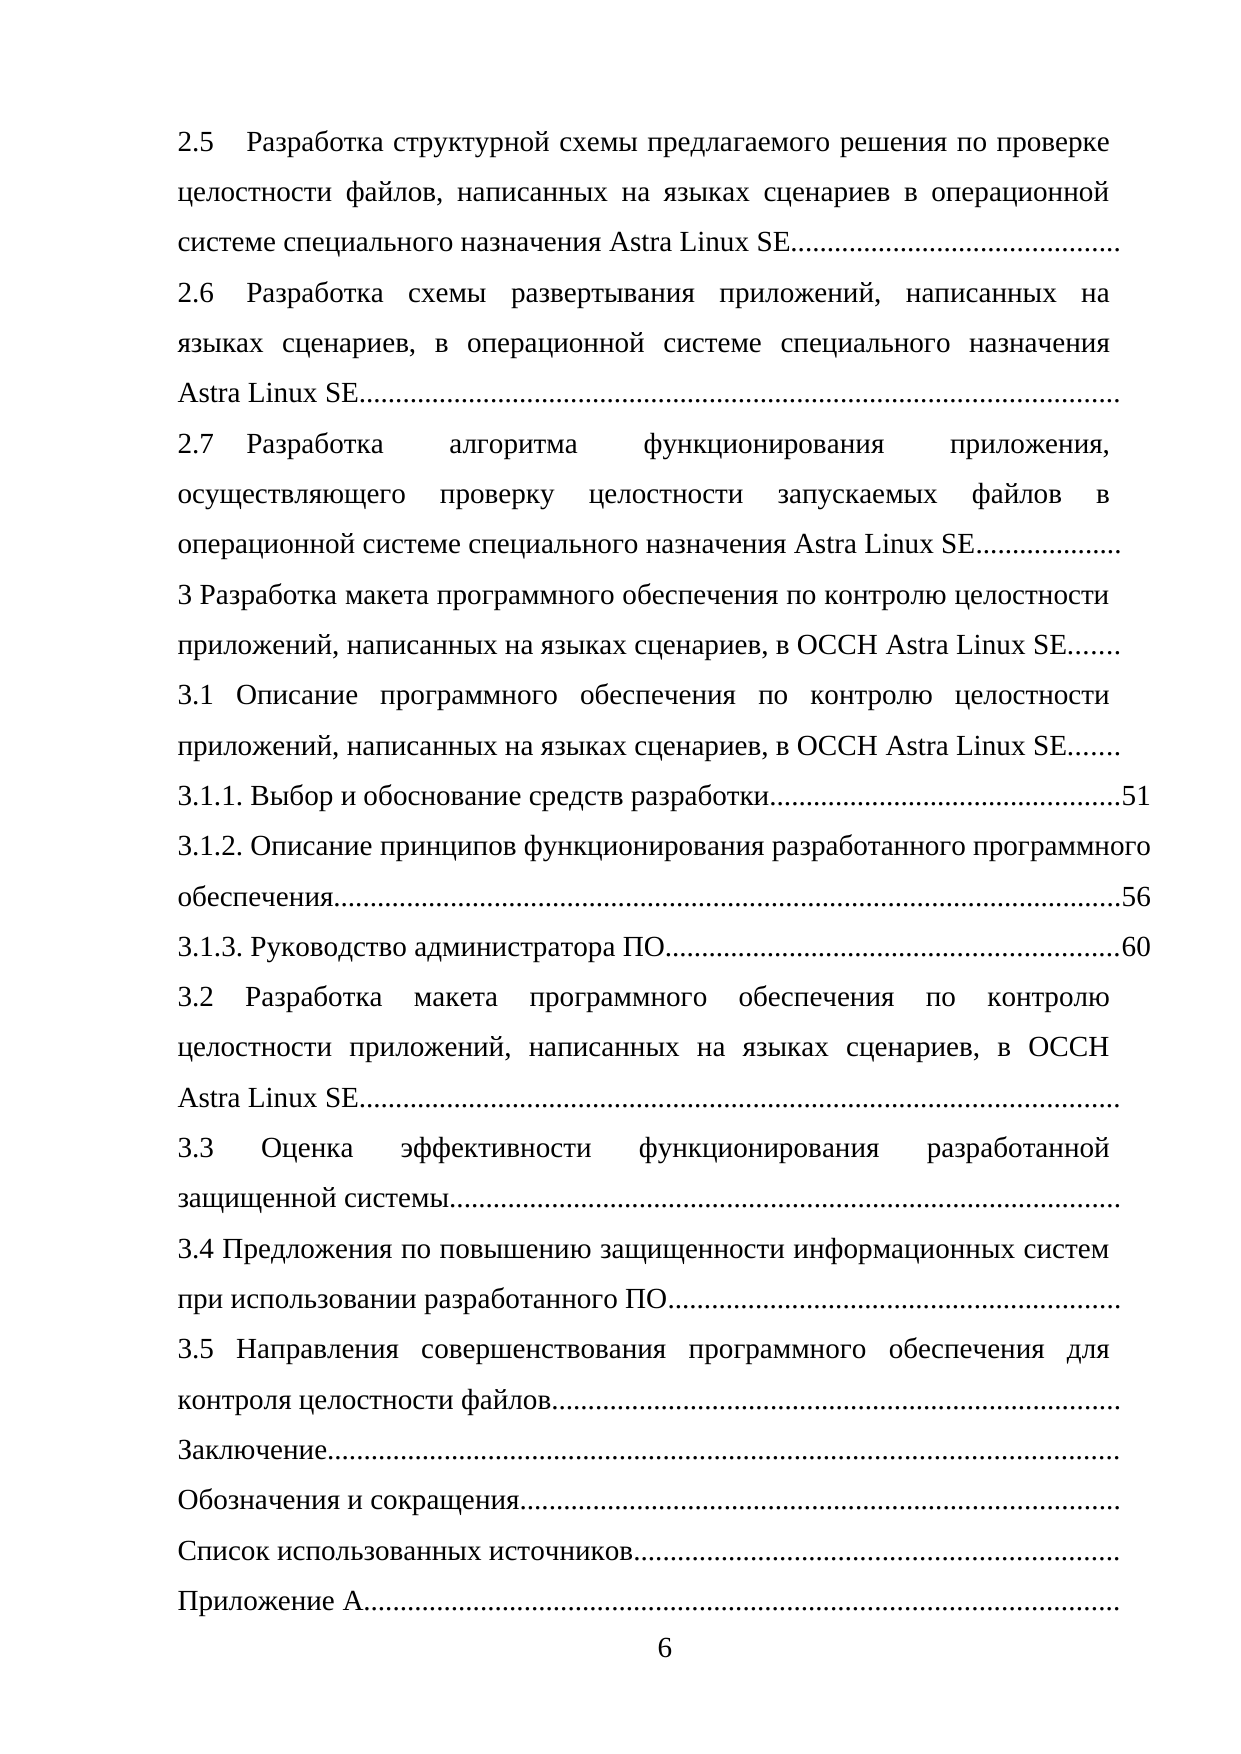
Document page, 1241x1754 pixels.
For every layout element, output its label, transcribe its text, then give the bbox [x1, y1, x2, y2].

text 3.1.1. Выбор и обоснование средств разработки 51 [177, 778, 1152, 812]
text Список использованных источников 81 [177, 1533, 1110, 1566]
text 3.1 Описание программного обеспечения по контролю целостности приложений, написанных на языках сценариев, в ОССН Astra Linux SE 51 [177, 677, 1110, 761]
text 3.5 Направления совершенствования программного обеспечения для контроля целостности файлов 78 [177, 1331, 1110, 1415]
text 3.2 Разработка макета программного обеспечения по контролю целостности приложений, написанных на языках сценариев, в ОССН Astra Linux SE 68 [177, 979, 1110, 1113]
text 3 Разработка макета программного обеспечения по контролю целостности приложений, написанных на языках сценариев, в ОССН Astra Linux SE 51 [177, 577, 1110, 661]
text 2.7 Разработка алгоритма функционирования приложения, осуществляющего проверку целостности запускаемых файлов в операционной системе специального назначения Astra Linux SЕ 45 [177, 426, 1110, 560]
text 3.3 Оценка эффективности функционирования разработанной защищенной системы 68 [177, 1130, 1110, 1214]
text 2.6 Разработка схемы развертывания приложений, написанных на языках сценариев, в операционной системе специального назначения Astra Linux SE 43 [177, 275, 1110, 409]
text 3.1.2. Описание принципов функционирования разработанного программного обеспечения 56 [177, 828, 1152, 912]
text Приложение A 83 [177, 1583, 1110, 1617]
text 3.1.3. Руководство администратора ПО 60 [177, 929, 1152, 962]
text 3.4 Предложения по повышению защищенности информационных систем при использовании разработанного ПО 76 [177, 1231, 1110, 1315]
text Заключение 79 [177, 1432, 1110, 1466]
text Обозначения и сокращения 80 [177, 1482, 1110, 1516]
text 2.5 Разработка структурной схемы предлагаемого решения по проверке целостности файлов, написанных на языках сценариев в операционной системе специального назначения Astra Linux SE 41 [177, 124, 1110, 258]
